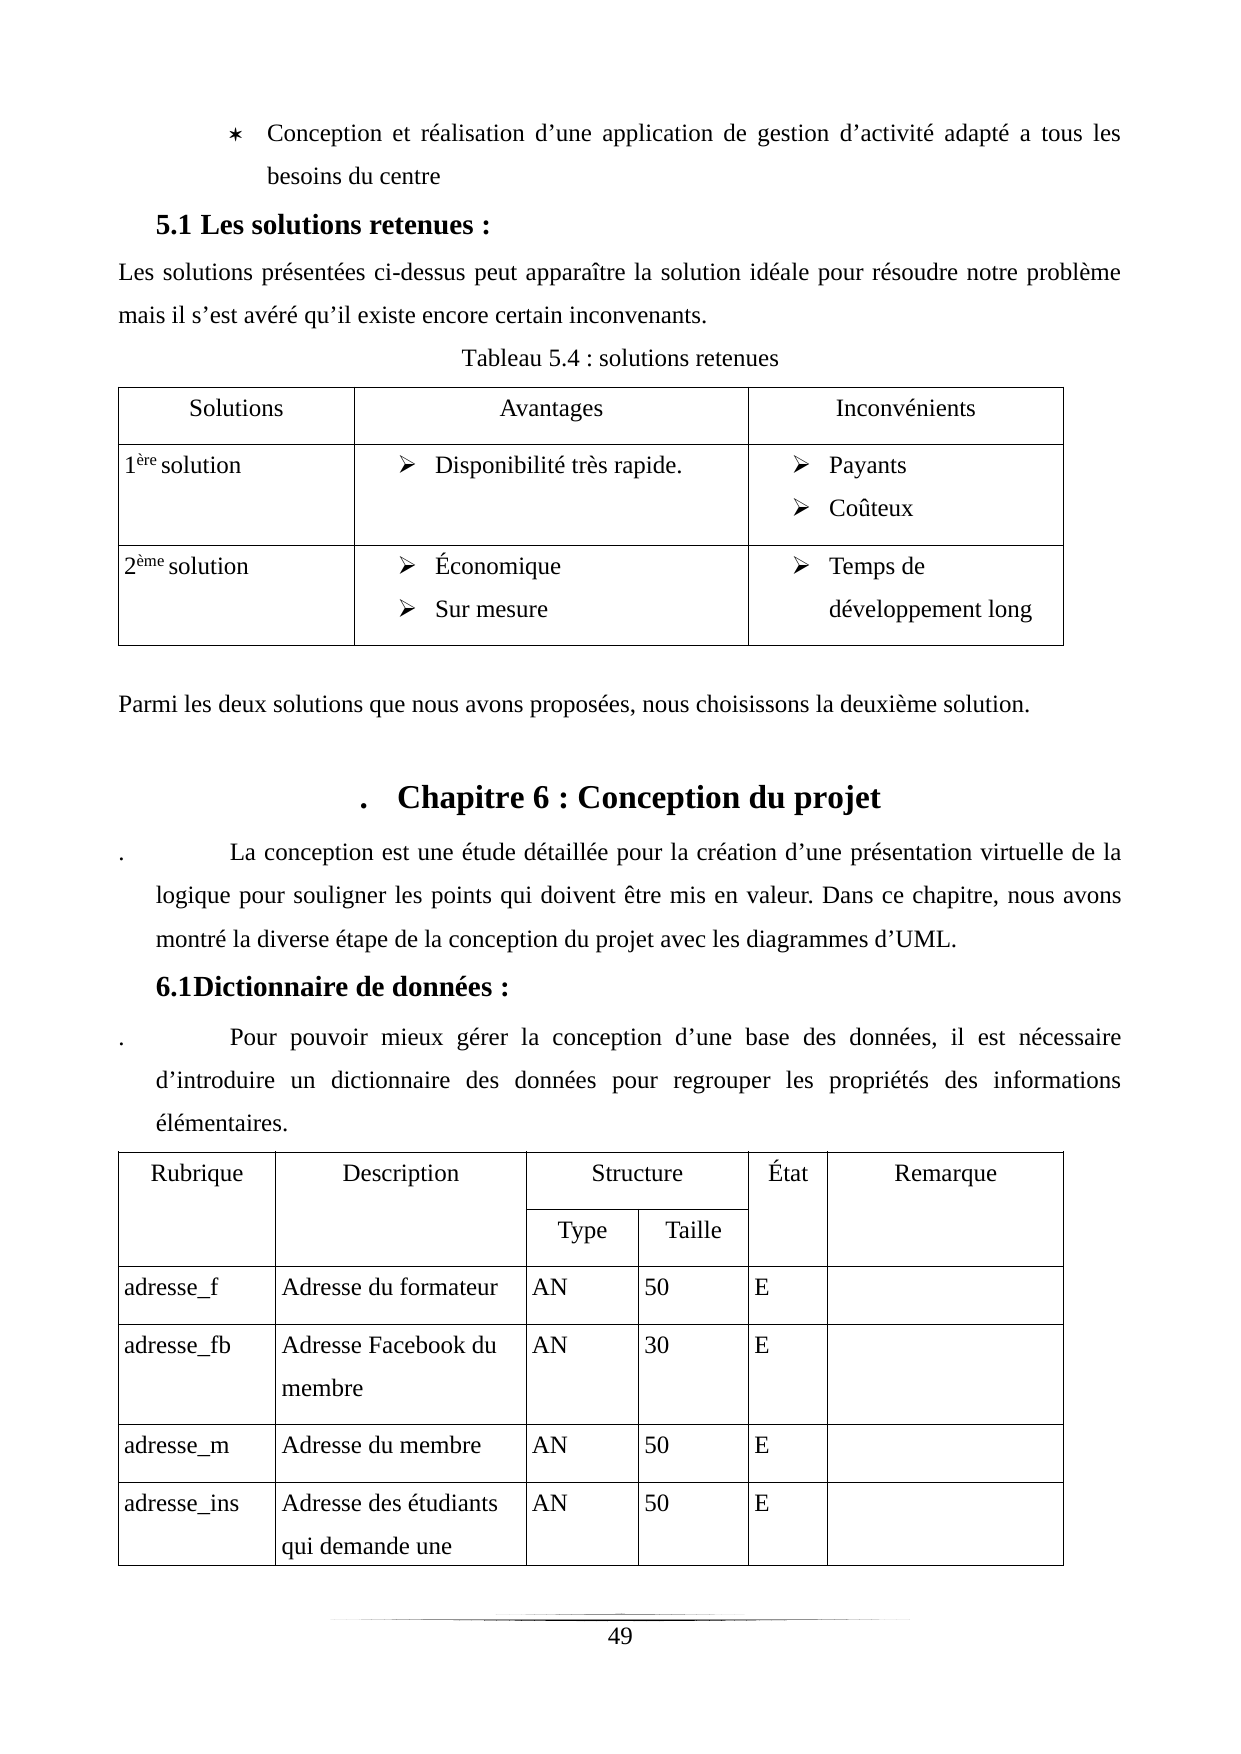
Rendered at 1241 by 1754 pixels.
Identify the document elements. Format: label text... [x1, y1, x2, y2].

table_cell AN [527, 1325, 638, 1424]
table_cell Temps de développement long [749, 546, 1063, 645]
table_cell [828, 1325, 1063, 1424]
table_header Inconvénients [749, 388, 1063, 444]
table_cell 50 [639, 1483, 748, 1565]
subtitle Pour pouvoir mieux gérer la conception d’une base des données, il est nécessaire d’introduire un dictionnaire des données pour regrouper les propriétés des informations élémentaires. [118, 1022, 1122, 1137]
table_cell adresse_ins [119, 1483, 275, 1565]
table_cell Adresse Facebook du membre [276, 1325, 526, 1424]
table_header Solutions [119, 388, 354, 444]
table_cell Économique Sur mesure [355, 546, 748, 645]
table_cell E [749, 1325, 827, 1424]
list Dictionnaire de données : [156, 969, 1122, 1003]
table_header Remarque [828, 1153, 1063, 1266]
table_cell 50 [639, 1425, 748, 1482]
table_cell 1ère solution [119, 445, 354, 544]
table_cell adresse_m [119, 1425, 275, 1482]
table_cell E [749, 1483, 827, 1565]
table_cell E [749, 1425, 827, 1482]
table_header Structure [527, 1153, 748, 1209]
picture [171, 1613, 1069, 1622]
table_cell Adresse du membre [276, 1425, 526, 1482]
table_cell Disponibilité très rapide. [355, 445, 748, 544]
table_cell adresse_fb [119, 1325, 275, 1424]
table_cell 30 [639, 1325, 748, 1424]
table_cell Payants Coûteux [749, 445, 1063, 544]
subtitle Chapitre 6 : Conception du projet [118, 777, 1122, 816]
table_cell 2ème solution [119, 546, 354, 645]
table_cell Adresse du formateur [276, 1267, 526, 1324]
table_cell Taille [639, 1210, 748, 1266]
table_cell adresse_f [119, 1267, 275, 1324]
list Conception et réalisation d’une application de gestion d’activité adapté a tous les besoins du centre [229, 118, 1122, 190]
table_header Avantages [355, 388, 748, 444]
table_cell AN [527, 1483, 638, 1565]
table_cell [828, 1267, 1063, 1324]
table_cell Adresse des étudiants qui demande une [276, 1483, 526, 1565]
subtitle La conception est une étude détaillée pour la création d’une présentation virtuelle de la logique pour souligner les points qui doivent être mis en valeur. Dans ce chapitre, nous avons montré la diverse étape de la conception du projet avec les diagrammes d’UML. [118, 837, 1122, 952]
table_cell 50 [639, 1267, 748, 1324]
table_cell [828, 1483, 1063, 1565]
table_cell AN [527, 1425, 638, 1482]
table_header État [749, 1153, 827, 1266]
text Tableau 5.4 : solutions retenues [118, 343, 1122, 372]
table_cell [828, 1425, 1063, 1482]
text Parmi les deux solutions que nous avons proposées, nous choisissons la deuxième solution. [118, 689, 1122, 717]
text Les solutions présentées ci-dessus peut apparaître la solution idéale pour résoudre notre problème mais il s’est avéré qu’il existe encore certain inconvenants. [118, 257, 1122, 329]
table_cell Type [527, 1210, 638, 1266]
table_header Description [276, 1153, 526, 1266]
table_cell E [749, 1267, 827, 1324]
table_cell AN [527, 1267, 638, 1324]
table_header Rubrique [119, 1153, 275, 1266]
list Les solutions retenues : [156, 207, 1122, 240]
